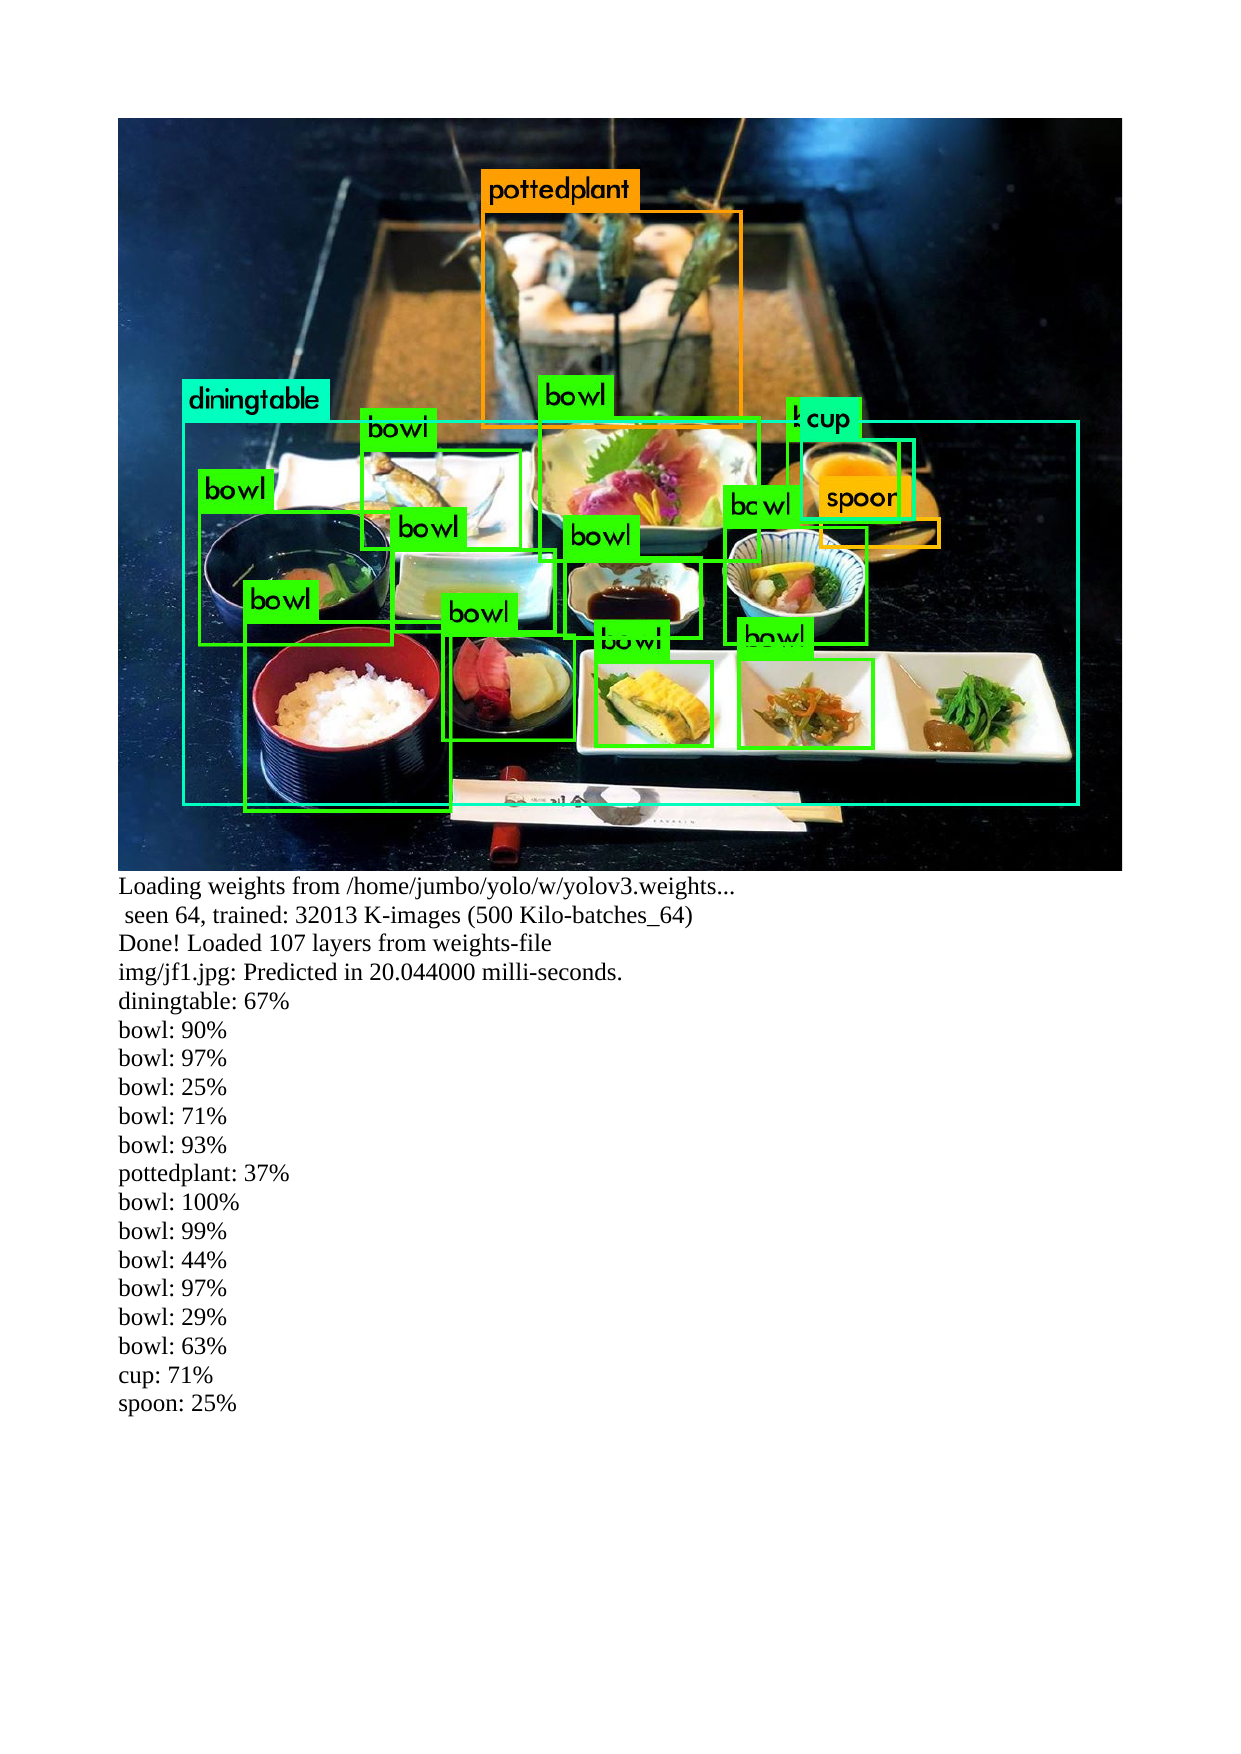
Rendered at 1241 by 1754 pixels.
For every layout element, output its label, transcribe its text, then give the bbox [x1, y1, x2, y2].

text bowl: 63% [118, 1331, 1122, 1360]
text bowl: 25% [118, 1072, 1122, 1101]
text diningtable: 67% [118, 986, 1122, 1015]
text bowl: 44% [118, 1245, 1122, 1273]
text Done! Loaded 107 layers from weights-file [118, 928, 1122, 957]
text pottedplant: 37% [118, 1158, 1122, 1187]
text bowl: 29% [118, 1302, 1122, 1331]
text Loading weights from /home/jumbo/yolo/w/yolov3.weights... [118, 871, 1122, 900]
text bowl: 90% [118, 1015, 1122, 1043]
text bowl: 93% [118, 1130, 1122, 1158]
text img/jf1.jpg: Predicted in 20.044000 milli-seconds. [118, 957, 1122, 986]
text bowl: 97% [118, 1043, 1122, 1072]
text spoon: 25% [118, 1388, 1122, 1417]
text bowl: 100% [118, 1187, 1122, 1216]
picture [118, 118, 1123, 871]
text bowl: 97% [118, 1273, 1122, 1302]
text bowl: 71% [118, 1101, 1122, 1130]
text seen 64, trained: 32013 K-images (500 Kilo-batches_64) [118, 900, 1122, 928]
text bowl: 99% [118, 1216, 1122, 1245]
text cup: 71% [118, 1360, 1122, 1388]
